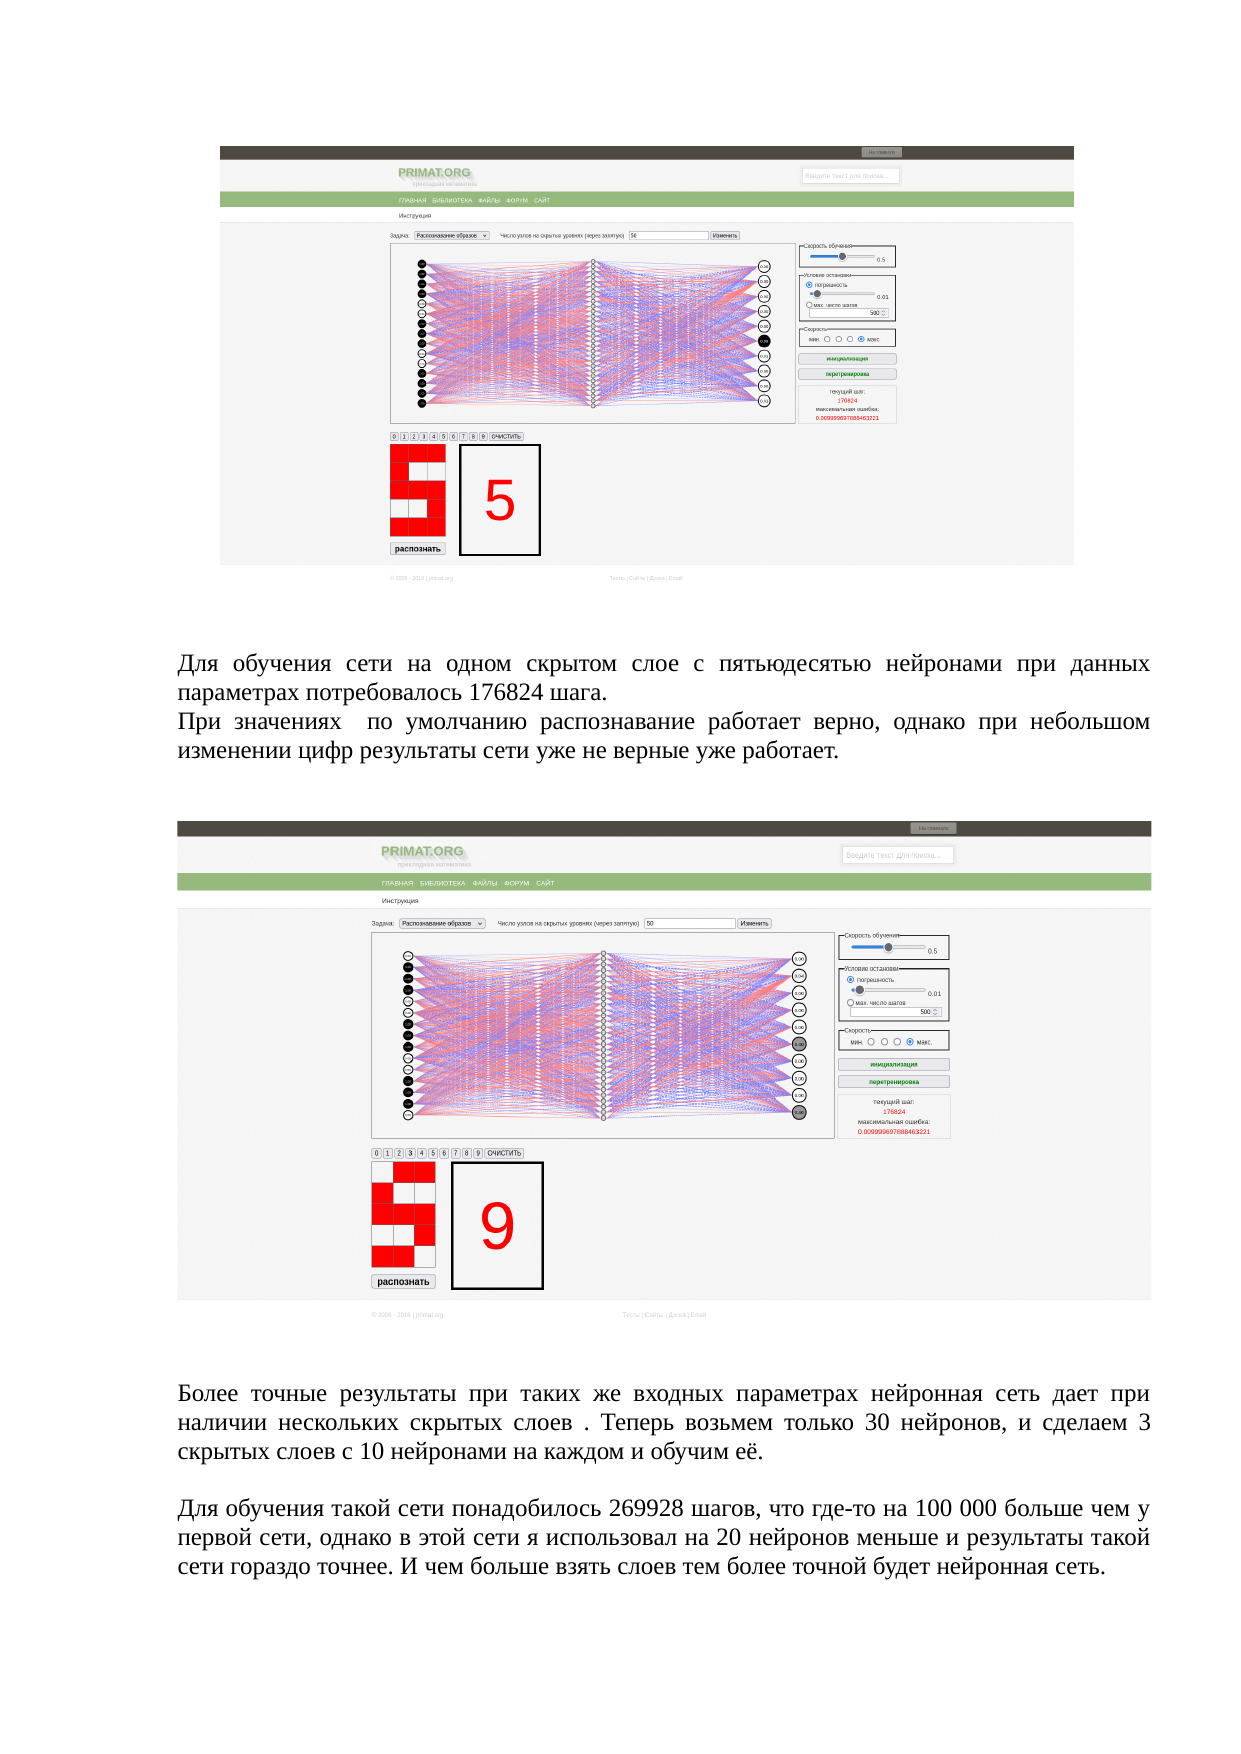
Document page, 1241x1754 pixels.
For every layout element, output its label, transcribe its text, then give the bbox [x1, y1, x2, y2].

text Для обучения сети на одном скрытом слое с пятьюдесятью нейронами при данных параметрах потребовалось 176824 шага. [177, 648, 1152, 706]
picture [177, 821, 1152, 1321]
text Для обучения такой сети понадобилось 269928 шагов, что где-то на 100 000 больше чем у первой сети, однако в этой сети я использовал на 20 нейронов меньше и результаты такой сети гораздо точнее. И чем больше взять слоев тем более точной будет нейронная сеть. [177, 1493, 1152, 1580]
text При значениях по умолчанию распознавание работает верно, однако при небольшом изменении цифр результаты сети уже не верные уже работает. [177, 706, 1152, 763]
text Более точные результаты при таких же входных параметрах нейронная сеть дает при наличии нескольких скрытых слоев . Теперь возьмем только 30 нейронов, и сделаем 3 скрытых слоев с 10 нейронами на каждом и обучим её. [177, 1378, 1152, 1465]
picture [301, 146, 966, 591]
